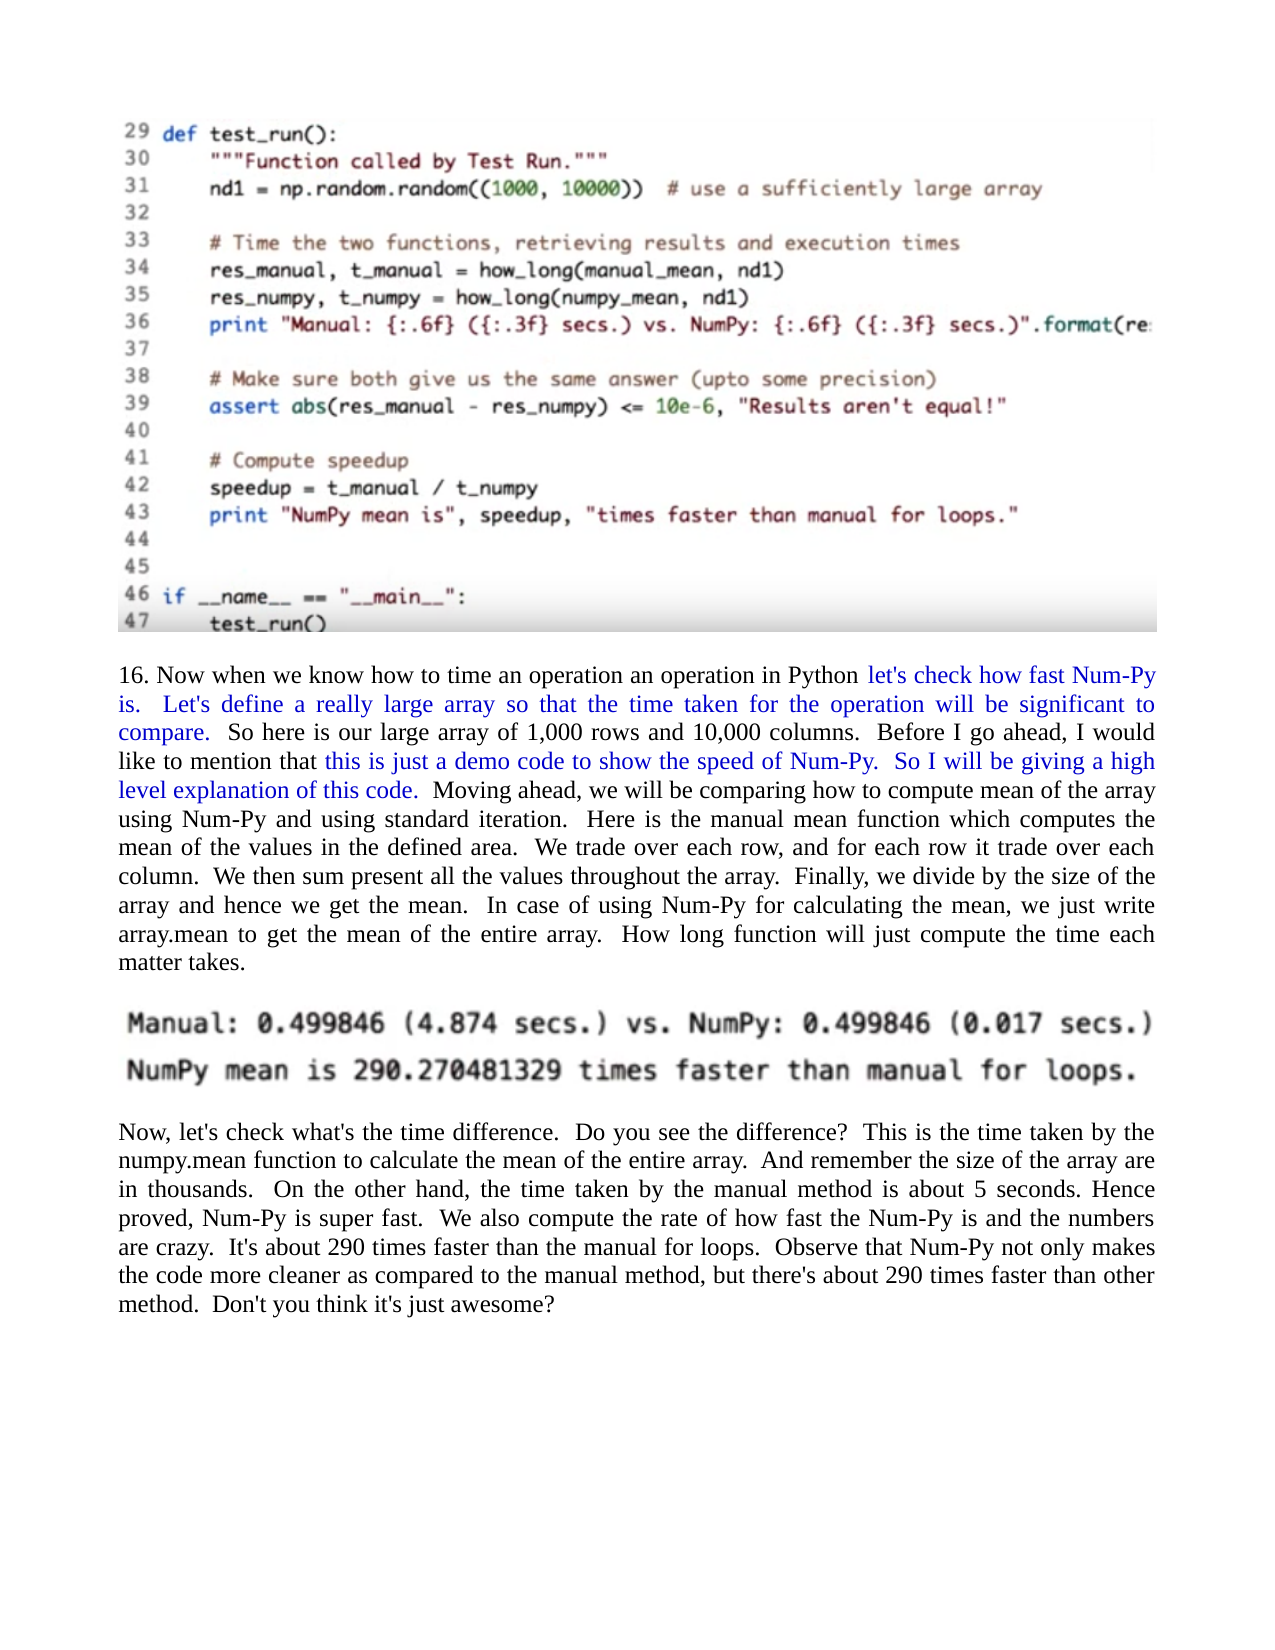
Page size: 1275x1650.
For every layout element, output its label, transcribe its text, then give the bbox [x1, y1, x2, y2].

text 16. Now when we know how to time an operation an operation in Python let's check how fast Num-Py is. Let's define a really large array so that the time taken for the operation will be significant to compare. So here is our large array of 1,000 rows and 10,000 columns. Before I go ahead, I would like to mention that this is just a demo code to show the speed of Num-Py. So I will be giving a high level explanation of this code. Moving ahead, we will be comparing how to compute mean of the array using Num-Py and using standard iteration. Here is the manual mean function which computes the mean of the values in the defined area. We trade over each row, and for each row it trade over each column. We then sum present all the values throughout the array. Finally, we divide by the size of the array and hence we get the mean. In case of using Num-Py for calculating the mean, we just write array.mean to get the mean of the entire array. How long function will just compute the time each matter takes. [118, 660, 1157, 976]
text Now, let's check what's the time difference. Do you see the difference? This is the time taken by the numpy.mean function to calculate the mean of the entire array. And remember the size of the array are in thousands. On the other hand, the time taken by the manual method is about 5 seconds. Hence proved, Num-Py is super fast. We also compute the rate of how fast the Num-Py is and the numbers are crazy. It's about 290 times faster than the manual for loops. Observe that Num-Py not only makes the code more cleaner as compared to the manual method, but there's about 290 times faster than other method. Don't you think it's just awesome? [118, 1117, 1157, 1318]
picture [118, 1005, 1157, 1088]
picture [118, 118, 1157, 632]
